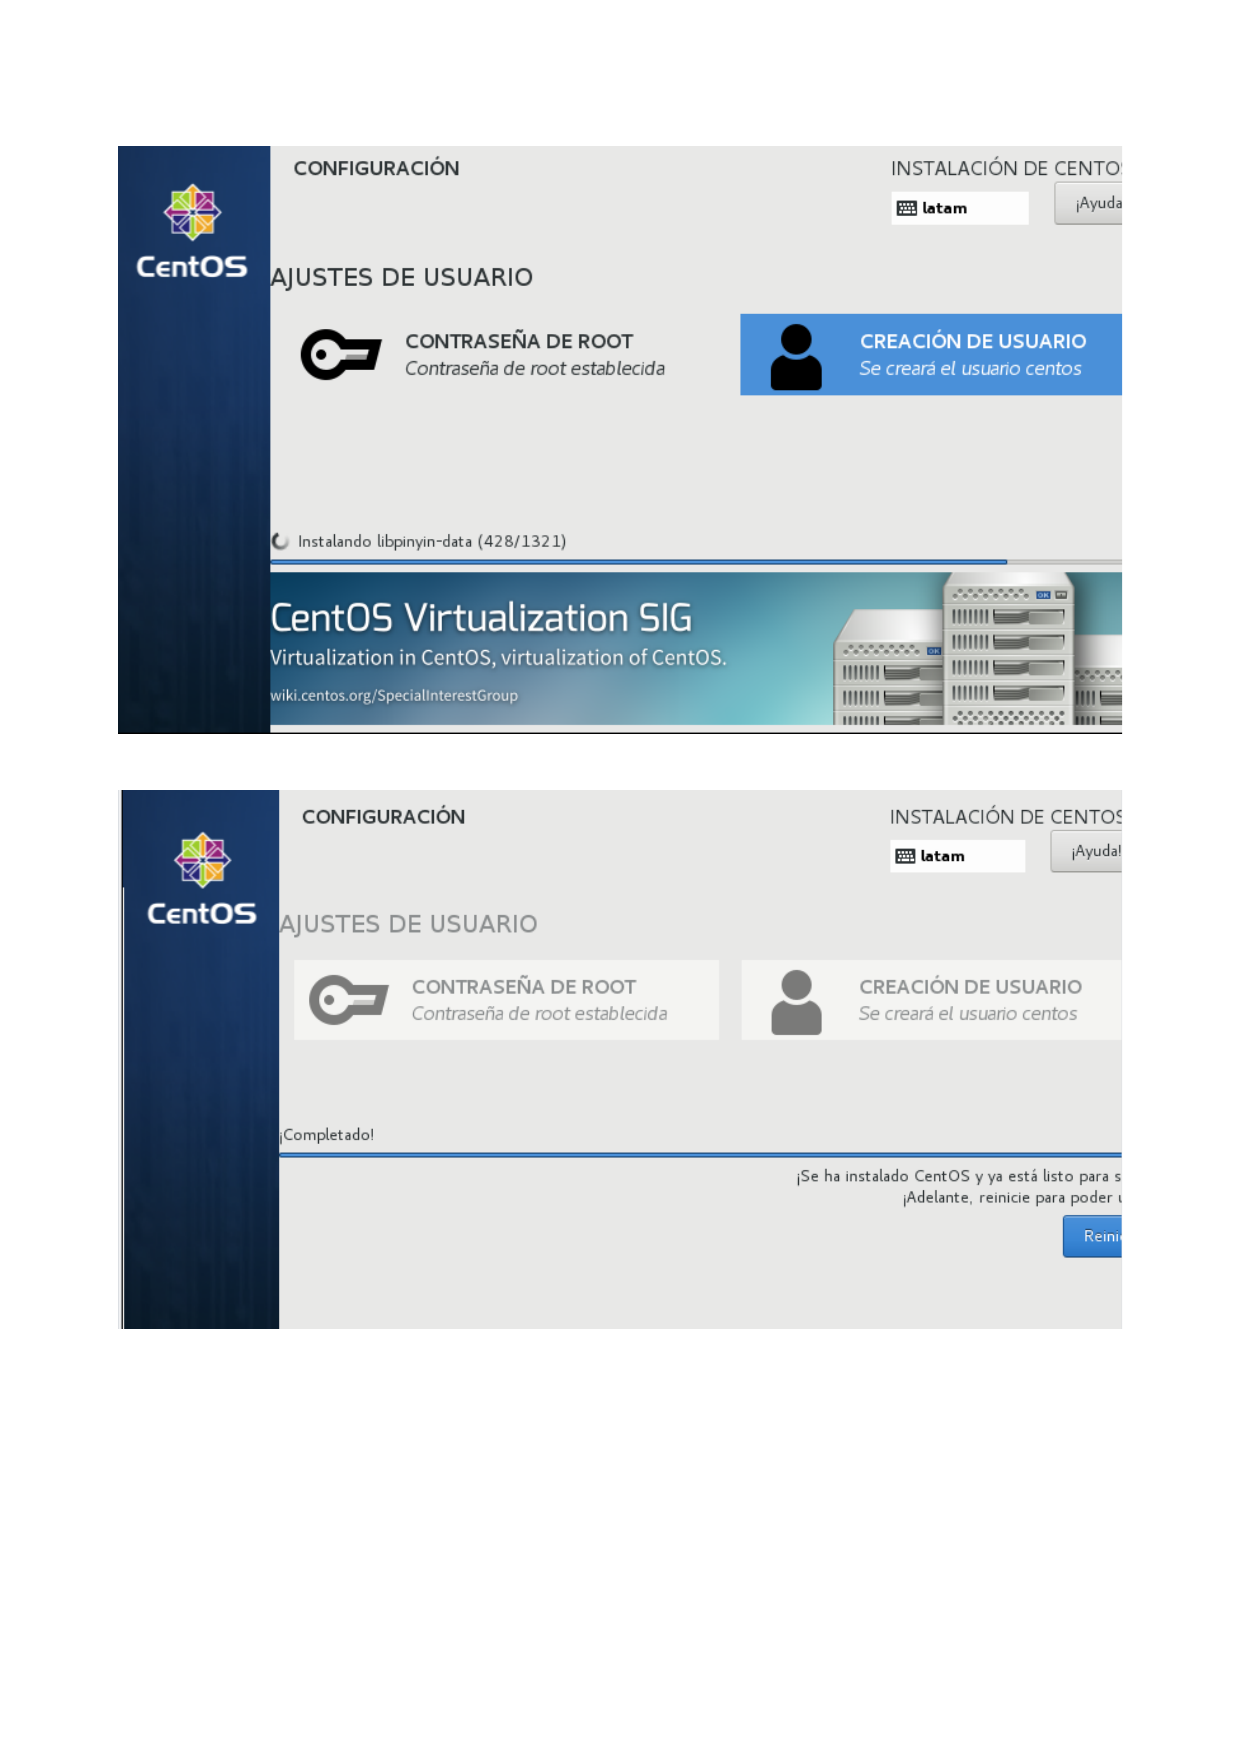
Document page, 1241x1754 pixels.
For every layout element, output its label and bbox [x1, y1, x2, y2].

picture [118, 146, 1123, 734]
picture [118, 790, 1123, 1329]
